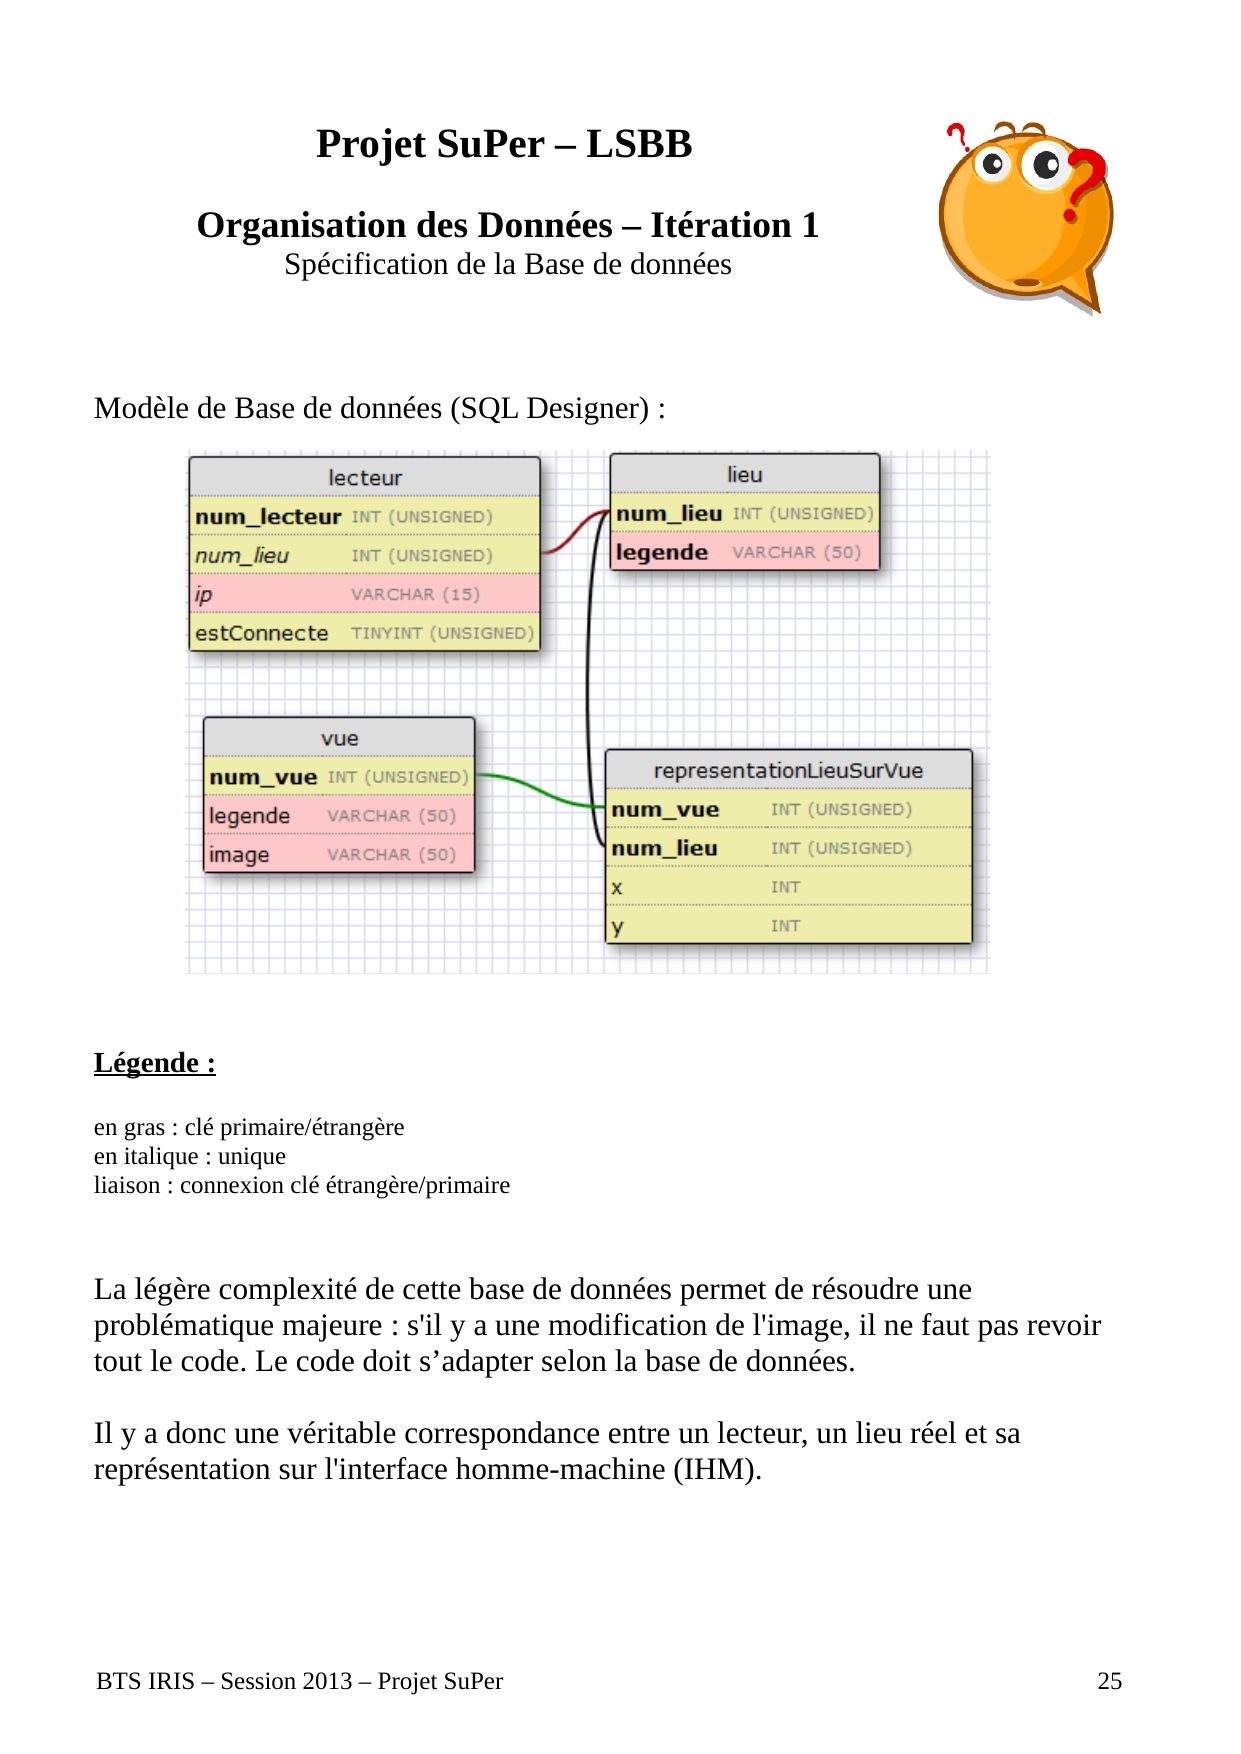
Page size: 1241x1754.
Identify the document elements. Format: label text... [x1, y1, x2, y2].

text Modèle de Base de données (SQL Designer) : [94, 389, 1122, 425]
text Spécification de la Base de données [94, 245, 922, 281]
text en gras : clé primaire/étrangère [94, 1112, 1121, 1141]
text La légère complexité de cette base de données permet de résoudre une problématique majeure : s'il y a une modification de l'image, il ne faut pas revoir tout le code. Le code doit s’adapter selon la base de données. [94, 1271, 1121, 1378]
text en italique : unique [94, 1141, 1121, 1170]
text Il y a donc une véritable correspondance entre un lecteur, un lieu réel et sa représentation sur l'interface homme-machine (IHM). [94, 1414, 1121, 1486]
picture [922, 119, 1119, 317]
text Organisation des Données – Itération 1 [94, 202, 922, 245]
text liaison : connexion clé étrangère/primaire [94, 1170, 1121, 1199]
text Projet SuPer – LSBB [94, 118, 1122, 166]
text Légende : [94, 1045, 1121, 1079]
